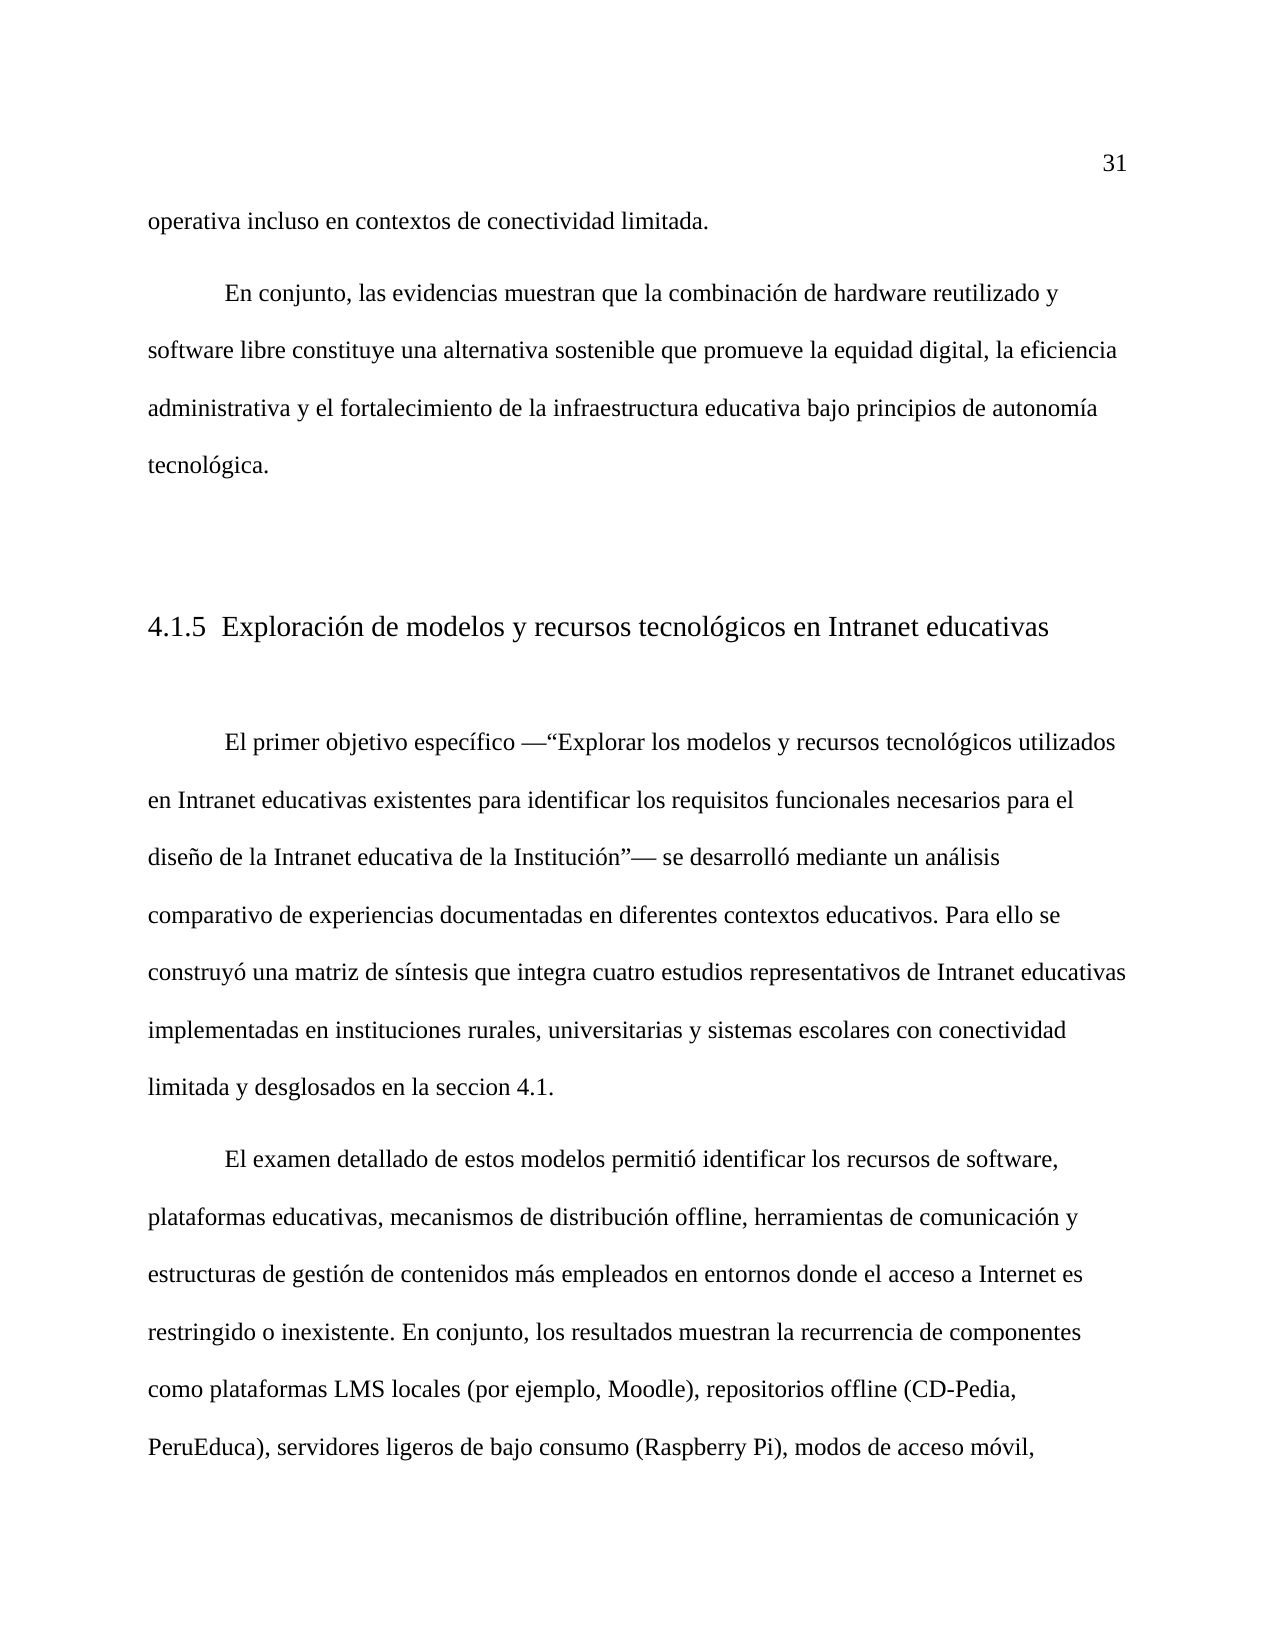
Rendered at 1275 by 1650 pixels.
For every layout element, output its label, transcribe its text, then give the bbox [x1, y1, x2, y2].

subtitle Exploración de modelos y recursos tecnológicos en Intranet educativas [148, 609, 1127, 643]
text operativa incluso en contextos de conectividad limitada. [148, 206, 1127, 234]
text El examen detallado de estos modelos permitió identificar los recursos de software, plataformas educativas, mecanismos de distribución offline, herramientas de comunicación y estructuras de gestión de contenidos más empleados en entornos donde el acceso a Internet es restringido o inexistente. En conjunto, los resultados muestran la recurrencia de componentes como plataformas LMS locales (por ejemplo, Moodle), repositorios offline (CD-Pedia, PeruEduca), servidores ligeros de bajo consumo (Raspberry Pi), modos de acceso móvil, [148, 1144, 1127, 1461]
text El primer objetivo específico —“Explorar los modelos y recursos tecnológicos utilizados en Intranet educativas existentes para identificar los requisitos funcionales necesarios para el diseño de la Intranet educativa de la Institución”— se desarrolló mediante un análisis comparativo de experiencias documentadas en diferentes contextos educativos. Para ello se construyó una matriz de síntesis que integra cuatro estudios representativos de Intranet educativas implementadas en instituciones rurales, universitarias y sistemas escolares con conectividad limitada y desglosados en la seccion 4.1. [148, 727, 1127, 1101]
text En conjunto, las evidencias muestran que la combinación de hardware reutilizado y software libre constituye una alternativa sostenible que promueve la equidad digital, la eficiencia administrativa y el fortalecimiento de la infraestructura educativa bajo principios de autonomía tecnológica. [148, 278, 1127, 479]
